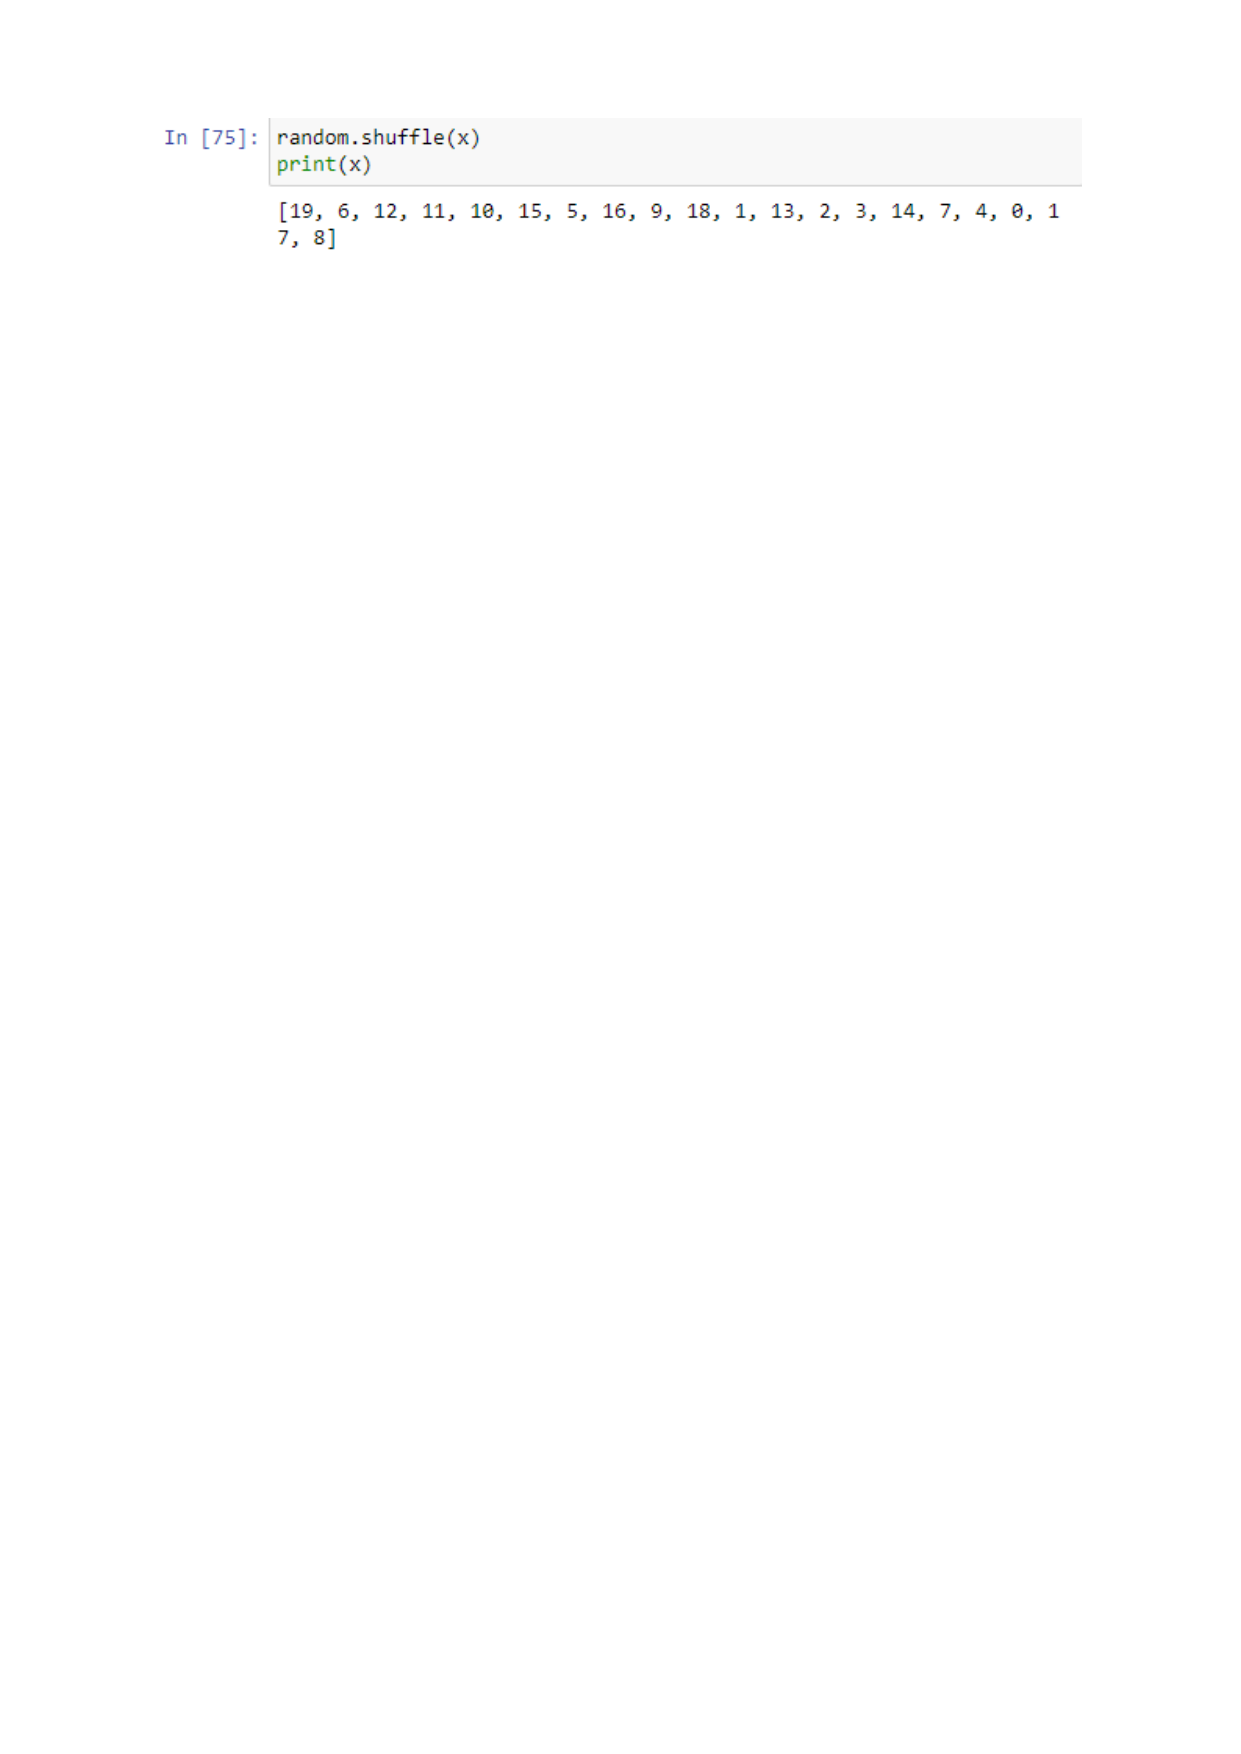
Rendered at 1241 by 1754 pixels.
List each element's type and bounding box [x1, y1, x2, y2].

picture [158, 118, 1082, 265]
